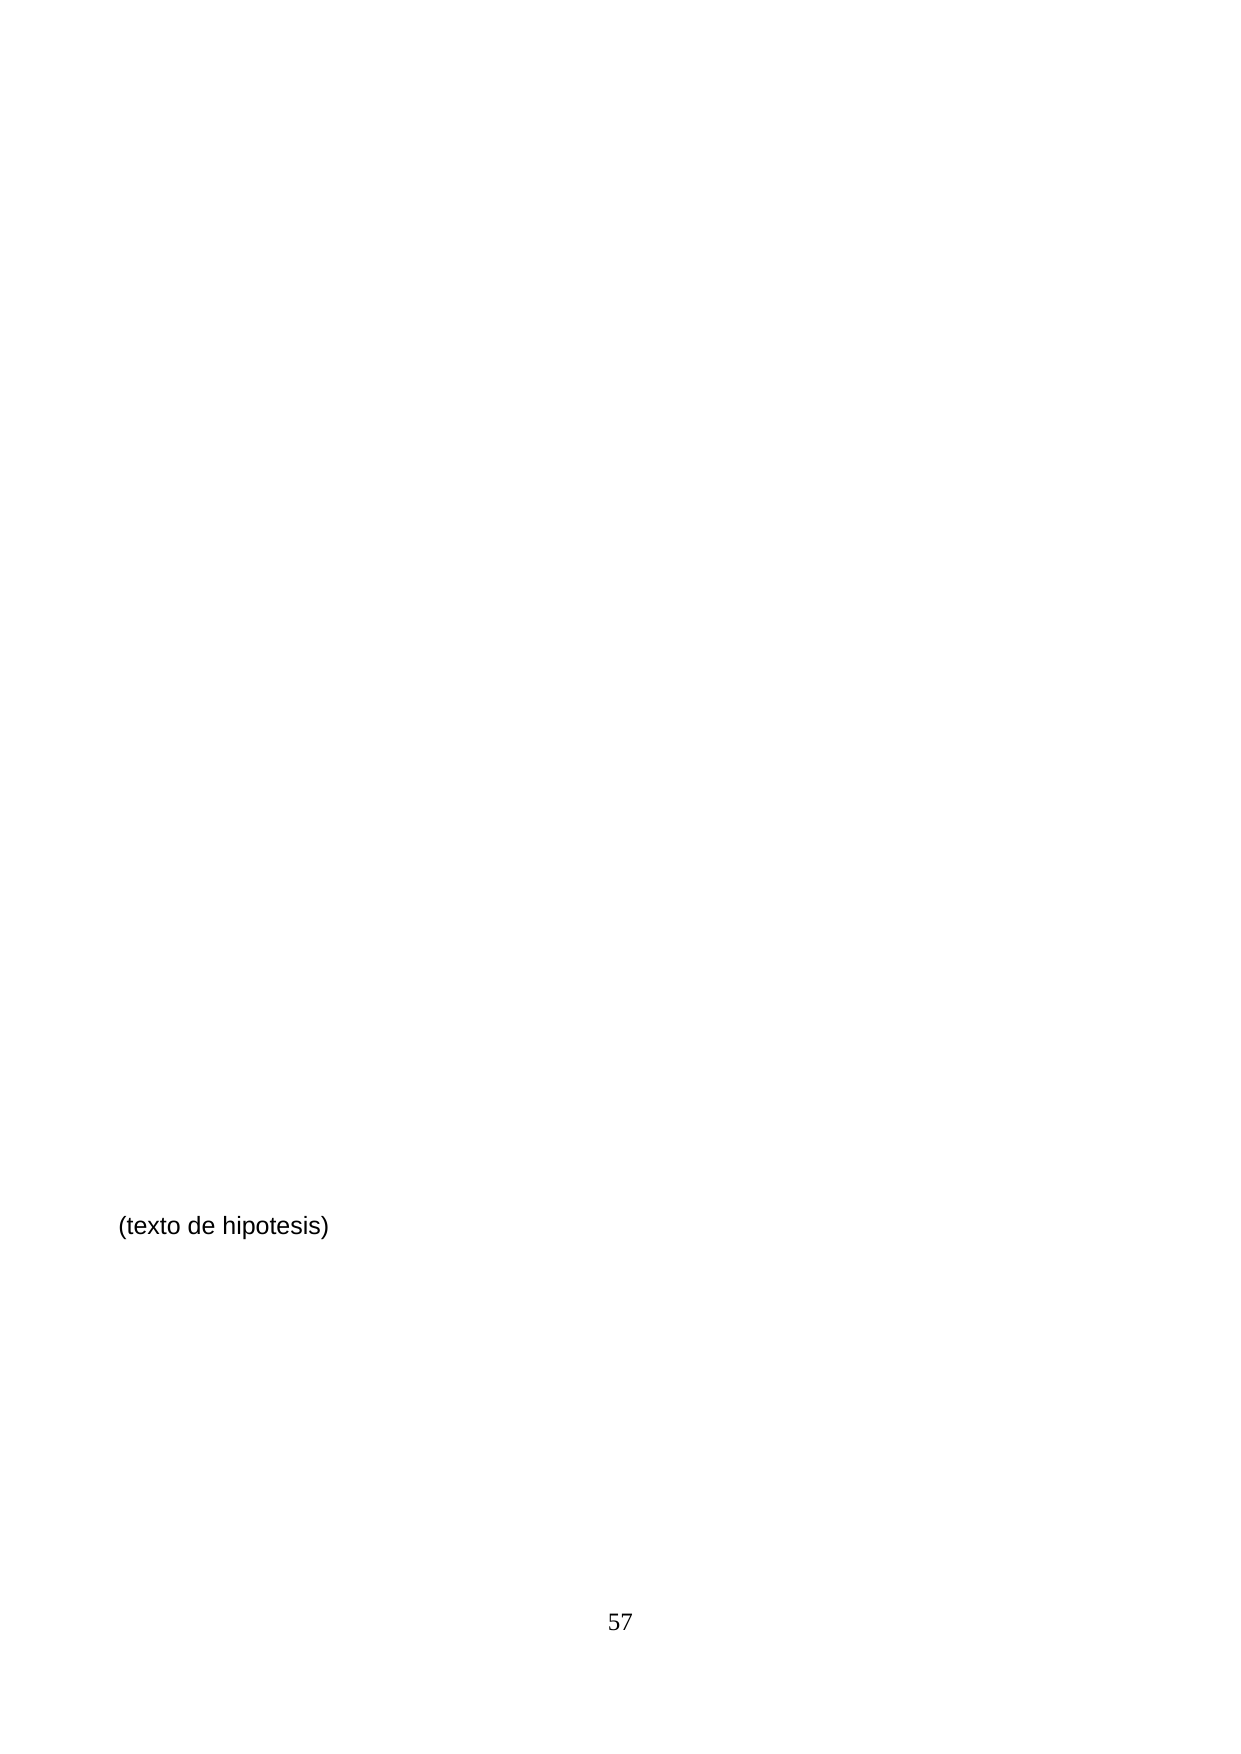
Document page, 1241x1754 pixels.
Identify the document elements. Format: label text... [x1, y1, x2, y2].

text (texto de hipotesis) [118, 1211, 1122, 1240]
